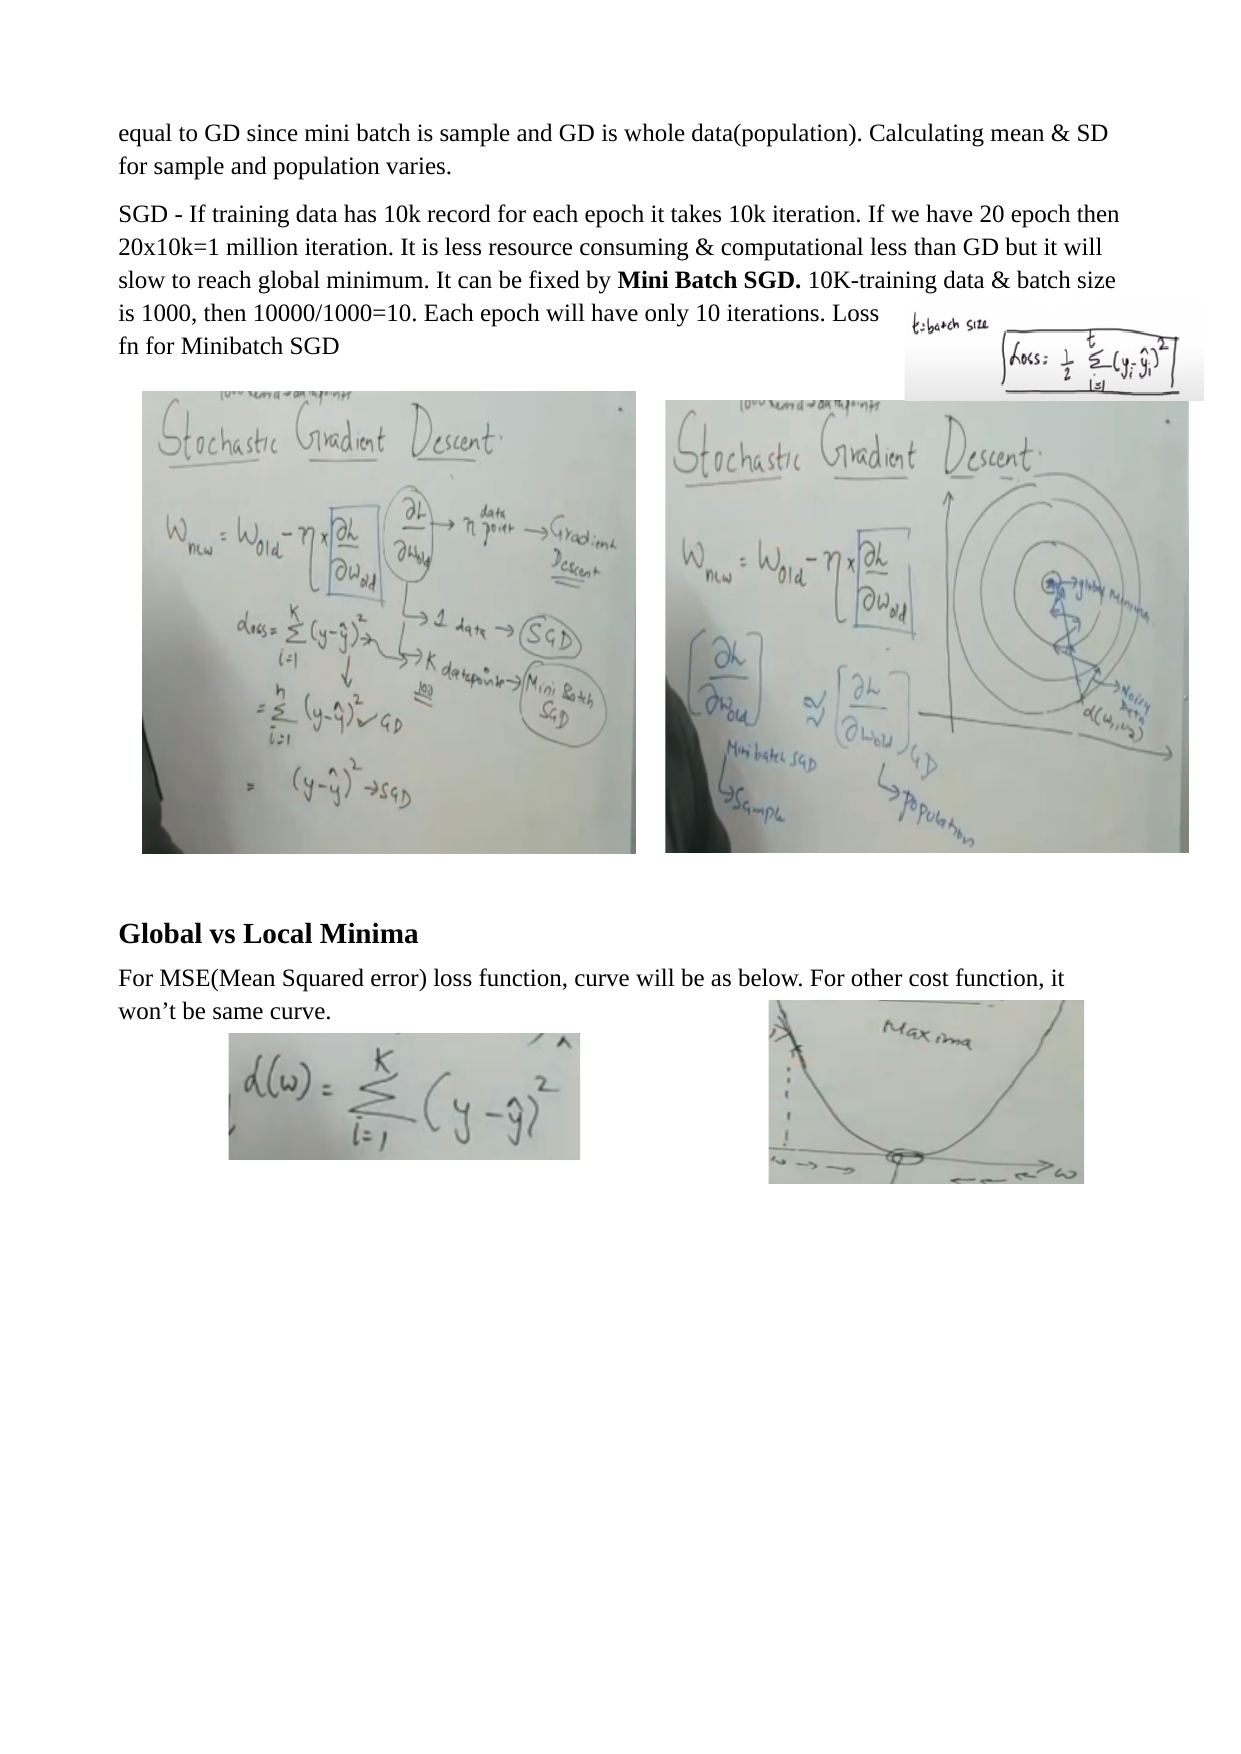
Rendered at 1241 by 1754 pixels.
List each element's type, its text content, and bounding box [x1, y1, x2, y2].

text SGD - If training data has 10k record for each epoch it takes 10k iteration. If we have 20 epoch then 20x10k=1 million iteration. It is less resource consuming & computational less than GD but it will slow to reach global minimum. It can be fixed by Mini Batch SGD. 10K-training data & batch size is 1000, then 10000/1000=10. Each epoch will have only 10 iterations. Loss fn for Minibatch SGD [118, 199, 1122, 359]
picture [228, 1033, 581, 1160]
picture [768, 1000, 1085, 1184]
text equal to GD since mini batch is sample and GD is whole data(population). Calculating mean & SD for sample and population varies. [118, 118, 1122, 180]
picture [665, 302, 1204, 853]
text For MSE(Mean Squared error) loss function, curve will be as below. For other cost function, it won’t be same curve. [118, 963, 1122, 1024]
picture [142, 391, 636, 854]
subtitle Global vs Local Minima [118, 917, 1122, 950]
